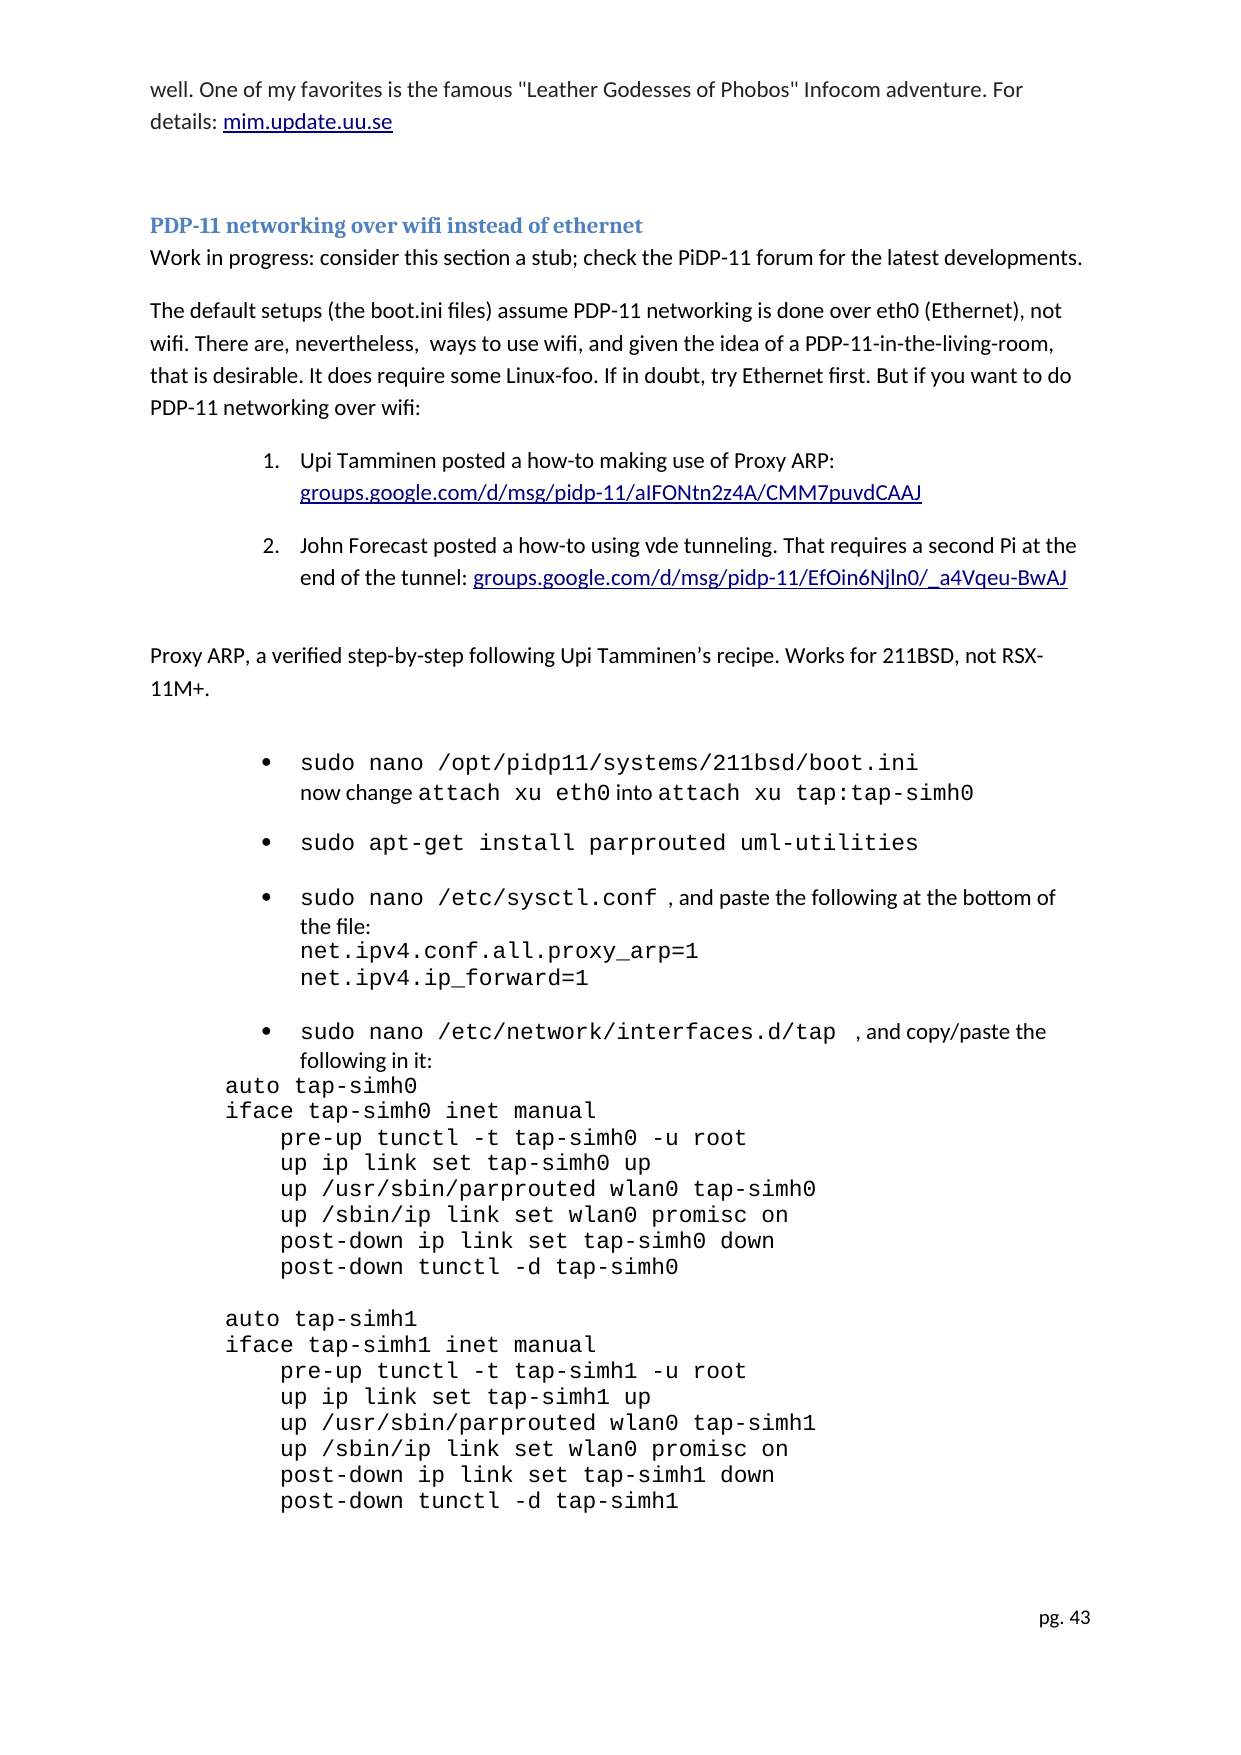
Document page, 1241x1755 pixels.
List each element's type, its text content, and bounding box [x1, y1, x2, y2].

text pre-up tunctl -t tap-simh1 -u root [225, 1360, 1090, 1386]
text iface tap-simh0 inet manual [225, 1100, 1090, 1126]
text iface tap-simh1 inet manual [225, 1334, 1090, 1360]
text post-down ip link set tap-simh1 down [225, 1463, 1090, 1489]
text Work in progress: consider this section a stub; check the PiDP-11 forum for the latest developments. [150, 243, 1090, 271]
text up /sbin/ip link set wlan0 promisc on [225, 1204, 1090, 1229]
text up /usr/sbin/parprouted wlan0 tap-simh0 [225, 1178, 1090, 1204]
text The default setups (the boot.ini files) assume PDP-11 networking is done over eth0 (Ethernet), not wifi. There are, nevertheless, ways to use wifi, and given the idea of a PDP-11-in-the-living-room, that is desirable. It does require some Linux-foo. If in doubt, try Ethernet first. But if you want to do PDP-11 networking over wifi: [150, 296, 1090, 421]
list John Forecast posted a how-to using vde tunneling. That requires a second Pi at the end of the tunnel: groups.google.com/d/msg/pidp-11/EfOin6Njln0/_a4Vqeu-BwAJ [262, 531, 1090, 591]
text Proxy ARP, a verified step-by-step following Upi Tamminen’s recipe. Works for 211BSD, not RSX-11M+. [150, 641, 1090, 702]
text auto tap-simh0 [225, 1074, 1090, 1100]
text well. One of my favorites is the famous "Leather Godesses of Phobos" Infocom adventure. For details: mim.update.uu.se [150, 75, 1090, 167]
list sudo apt-get install parprouted uml-utilities [262, 832, 1090, 858]
list sudo nano /opt/pidp11/systems/211bsd/boot.ini now change attach xu eth0 into attach xu tap:tap-simh0 [262, 752, 1090, 807]
text pre-up tunctl -t tap-simh0 -u root [225, 1126, 1090, 1152]
list Upi Tamminen posted a how-to making use of Proxy ARP: groups.google.com/d/msg/pidp-11/aIFONtn2z4A/CMM7puvdCAAJ [262, 446, 1090, 506]
text up /sbin/ip link set wlan0 promisc on [225, 1437, 1090, 1463]
text post-down tunctl -d tap-simh0 [225, 1256, 1090, 1281]
text post-down tunctl -d tap-simh1 [225, 1489, 1090, 1515]
list sudo nano /etc/network/interfaces.d/tap , and copy/paste the following in it: [262, 1017, 1090, 1074]
subtitle PDP-11 networking over wifi instead of ethernet [150, 213, 1090, 239]
text auto tap-simh1 [225, 1308, 1090, 1334]
text up ip link set tap-simh1 up [225, 1386, 1090, 1412]
text post-down ip link set tap-simh0 down [225, 1229, 1090, 1256]
text up /usr/sbin/parprouted wlan0 tap-simh1 [225, 1412, 1090, 1437]
text up ip link set tap-simh0 up [225, 1152, 1090, 1178]
list sudo nano /etc/sysctl.conf , and paste the following at the bottom of the file: net.ipv4.conf.all.proxy_arp=1 net.ipv4.ip_forward=1 [262, 883, 1090, 992]
